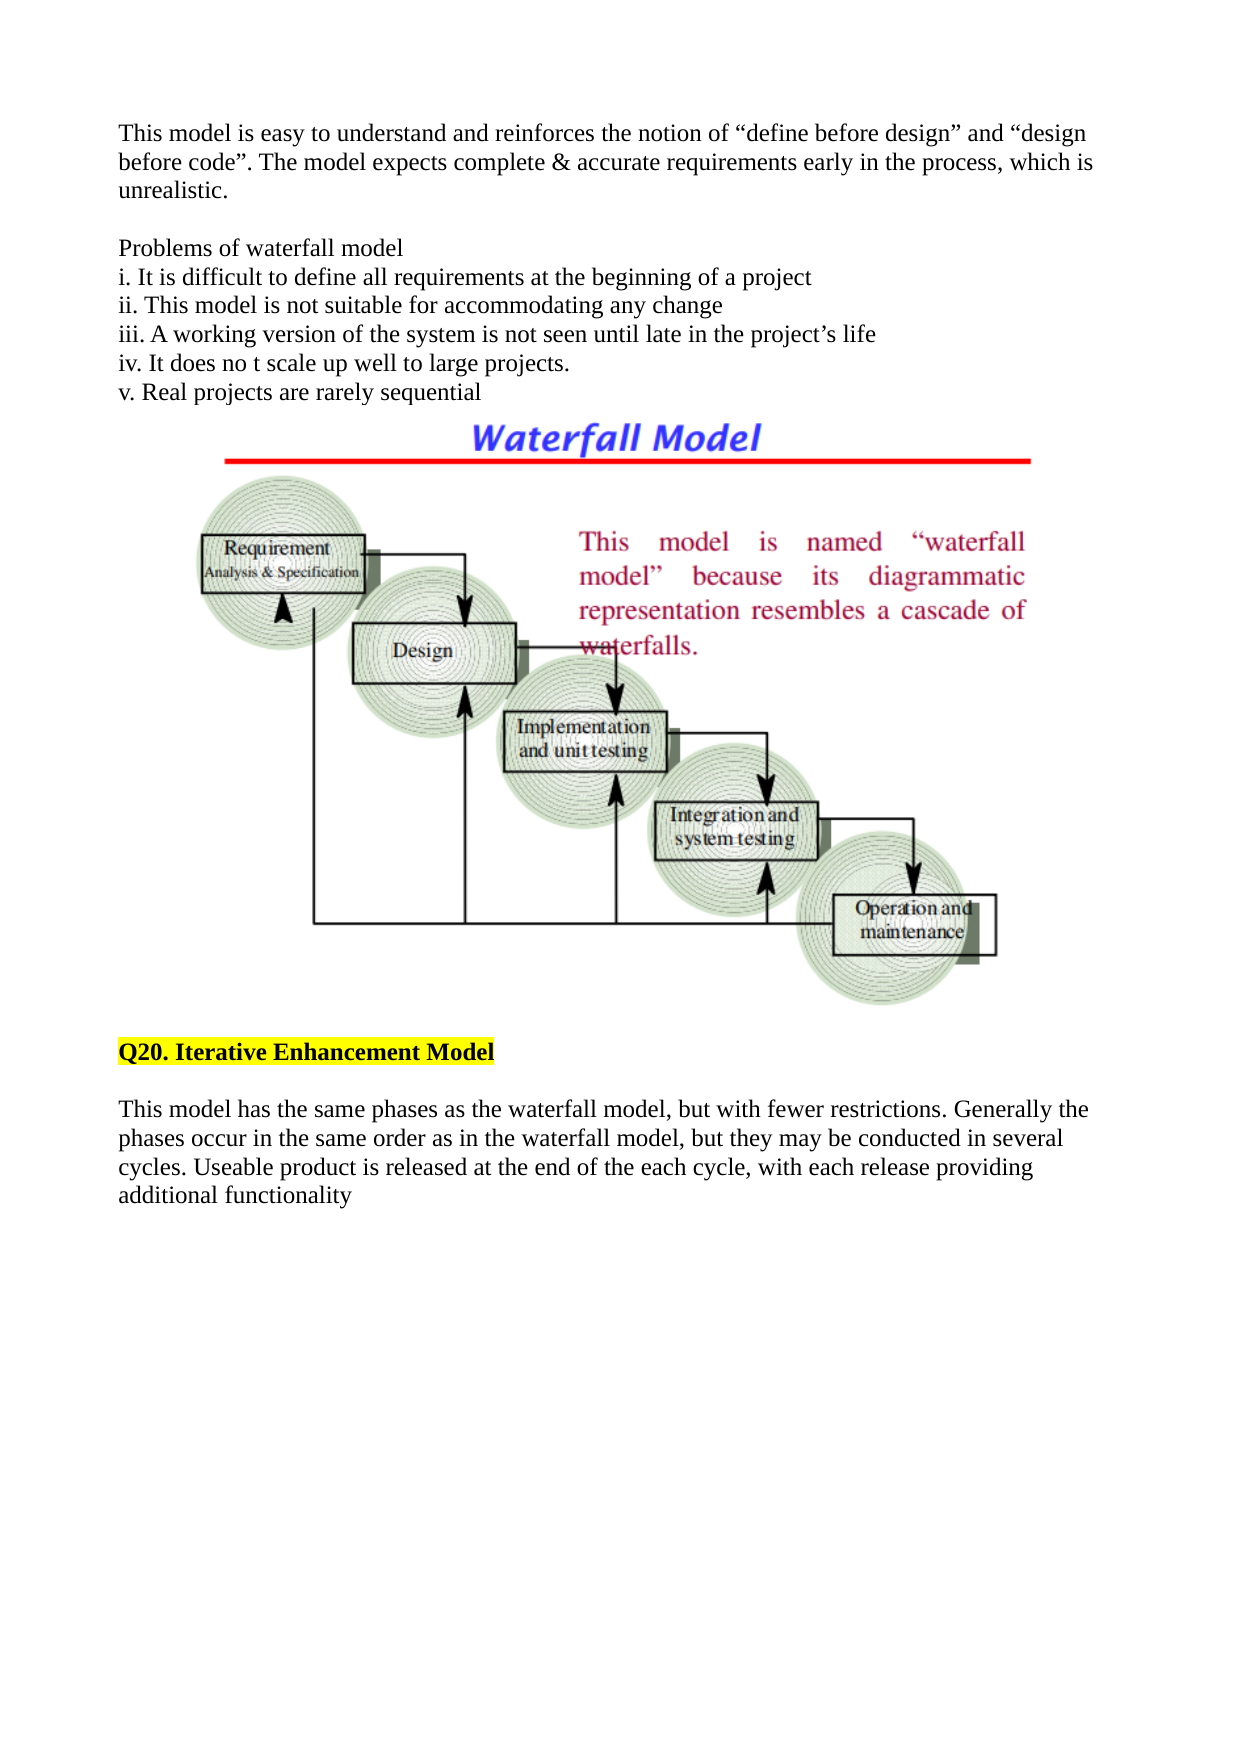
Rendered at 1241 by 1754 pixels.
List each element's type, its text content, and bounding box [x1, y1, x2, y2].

text iv. It does no t scale up well to large projects. [118, 348, 1122, 377]
text v. Real projects are rarely sequential [118, 377, 1122, 406]
text iii. A working version of the system is not seen until late in the project’s life [118, 319, 1122, 348]
text i. It is difficult to define all requirements at the beginning of a project [118, 262, 1122, 291]
text Q20. Iterative Enhancement Model [118, 1037, 1122, 1065]
text This model has the same phases as the waterfall model, but with fewer restrictions. Generally the phases occur in the same order as in the waterfall model, but they may be conducted in several cycles. Useable product is released at the end of the each cycle, with each release providing additional functionality [118, 1094, 1122, 1209]
text Problems of waterfall model [118, 233, 1122, 262]
text ii. This model is not suitable for accommodating any change [118, 291, 1122, 319]
text This model is easy to understand and reinforces the notion of “define before design” and “design before code”. The model expects complete & accurate requirements early in the process, which is unrealistic. [118, 118, 1122, 204]
picture [193, 405, 1048, 1008]
